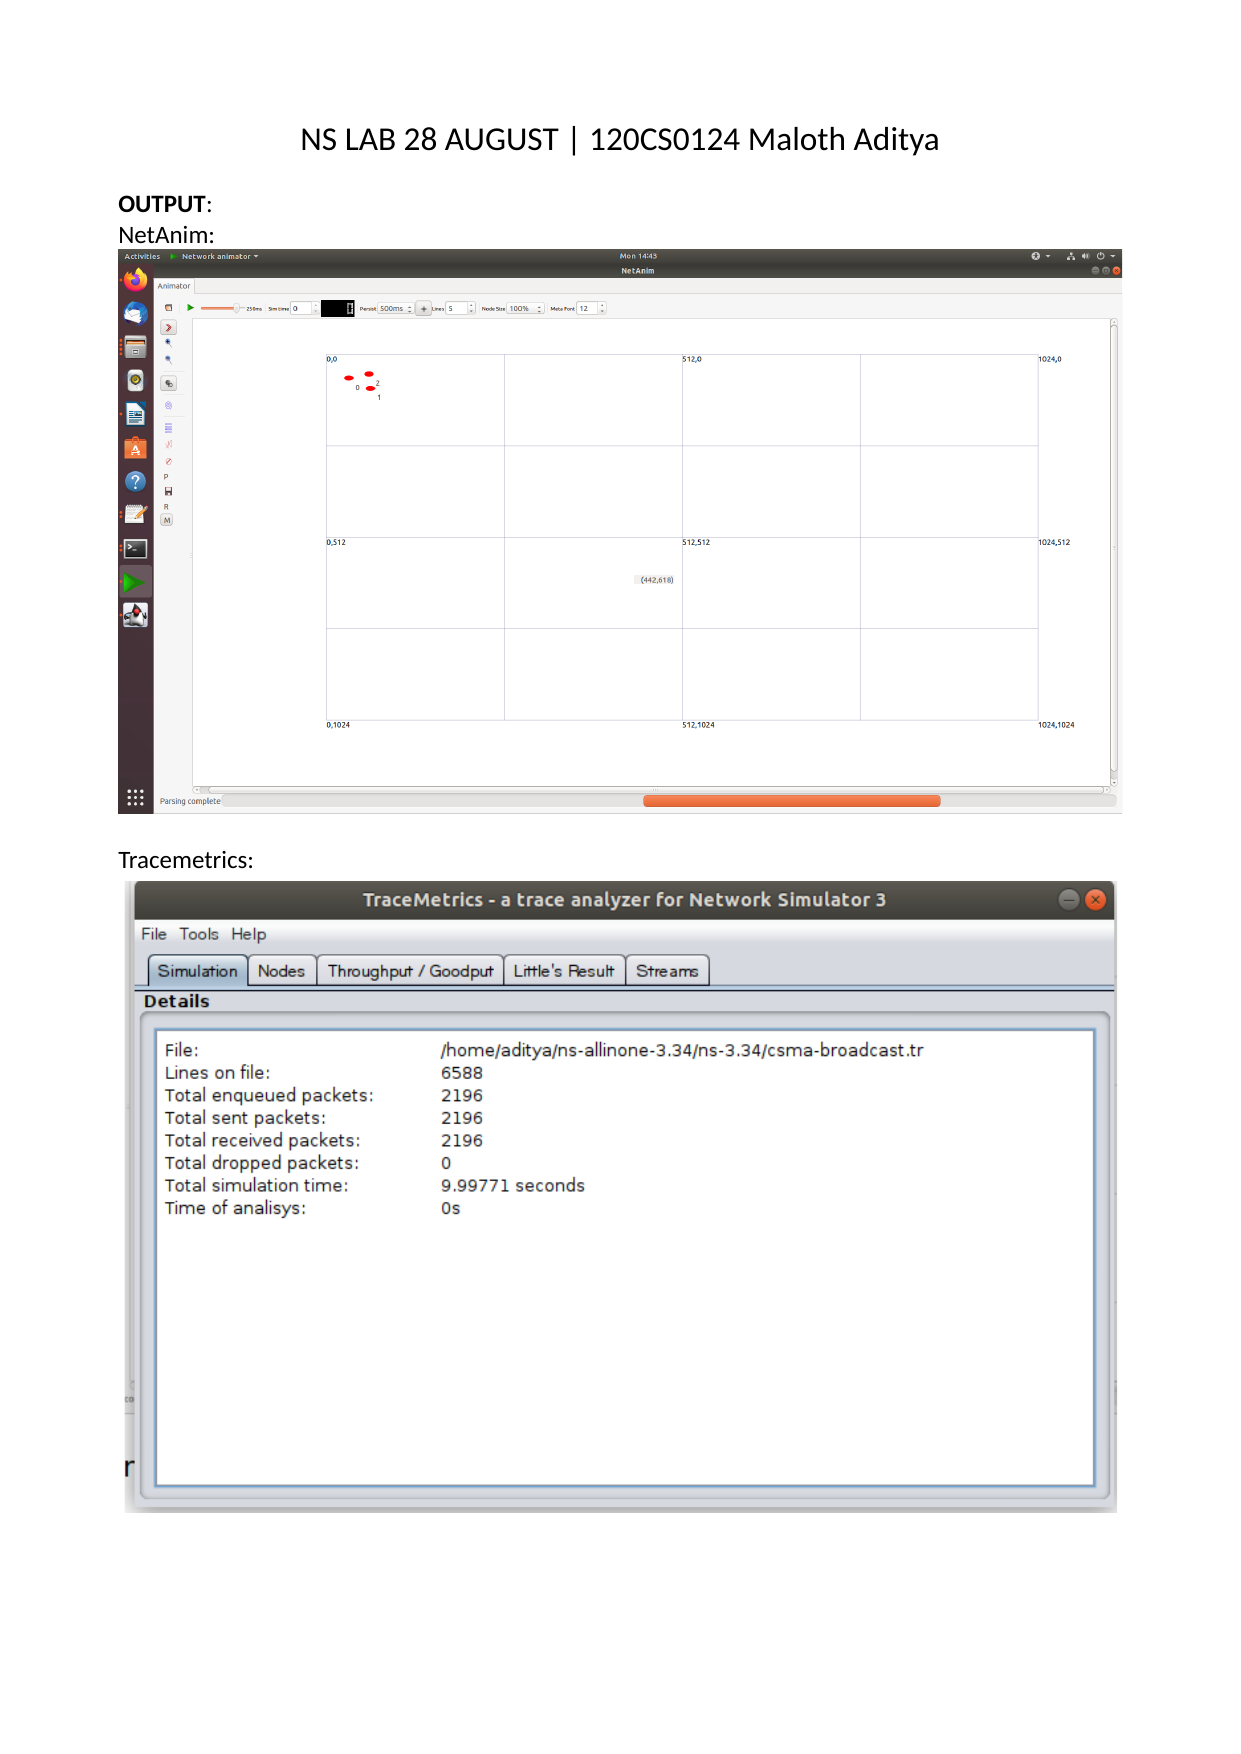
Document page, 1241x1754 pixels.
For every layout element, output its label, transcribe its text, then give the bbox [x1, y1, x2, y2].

text Tracemetrics: [118, 844, 1122, 875]
picture [118, 249, 1123, 814]
text NetAnim: [118, 219, 1122, 249]
picture [224, 881, 996, 1513]
text OUTPUT: [118, 188, 1122, 219]
